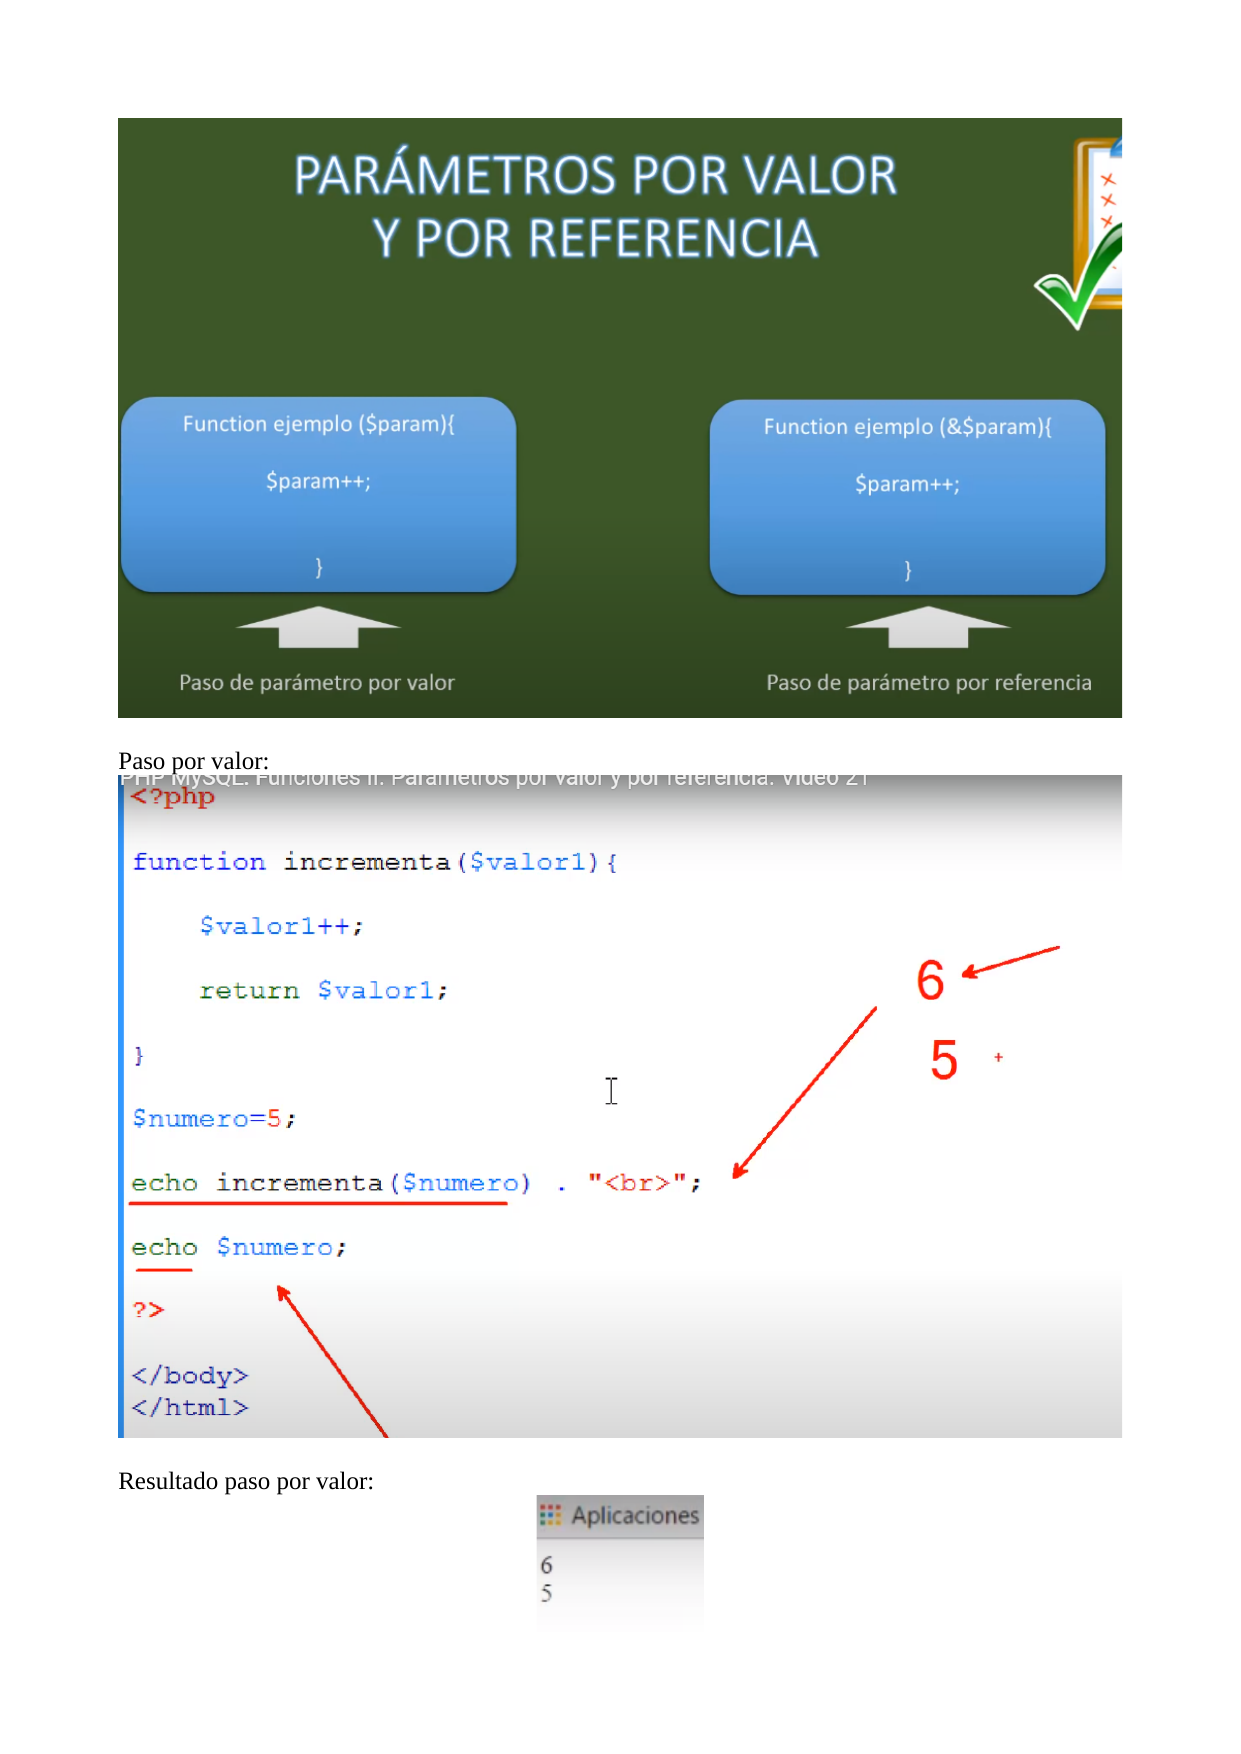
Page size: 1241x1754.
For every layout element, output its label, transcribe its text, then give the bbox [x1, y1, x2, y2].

picture [536, 1495, 704, 1632]
picture [118, 775, 1123, 1438]
picture [118, 118, 1123, 718]
text Paso por valor: [118, 746, 1122, 775]
text Resultado paso por valor: [118, 1466, 1122, 1495]
